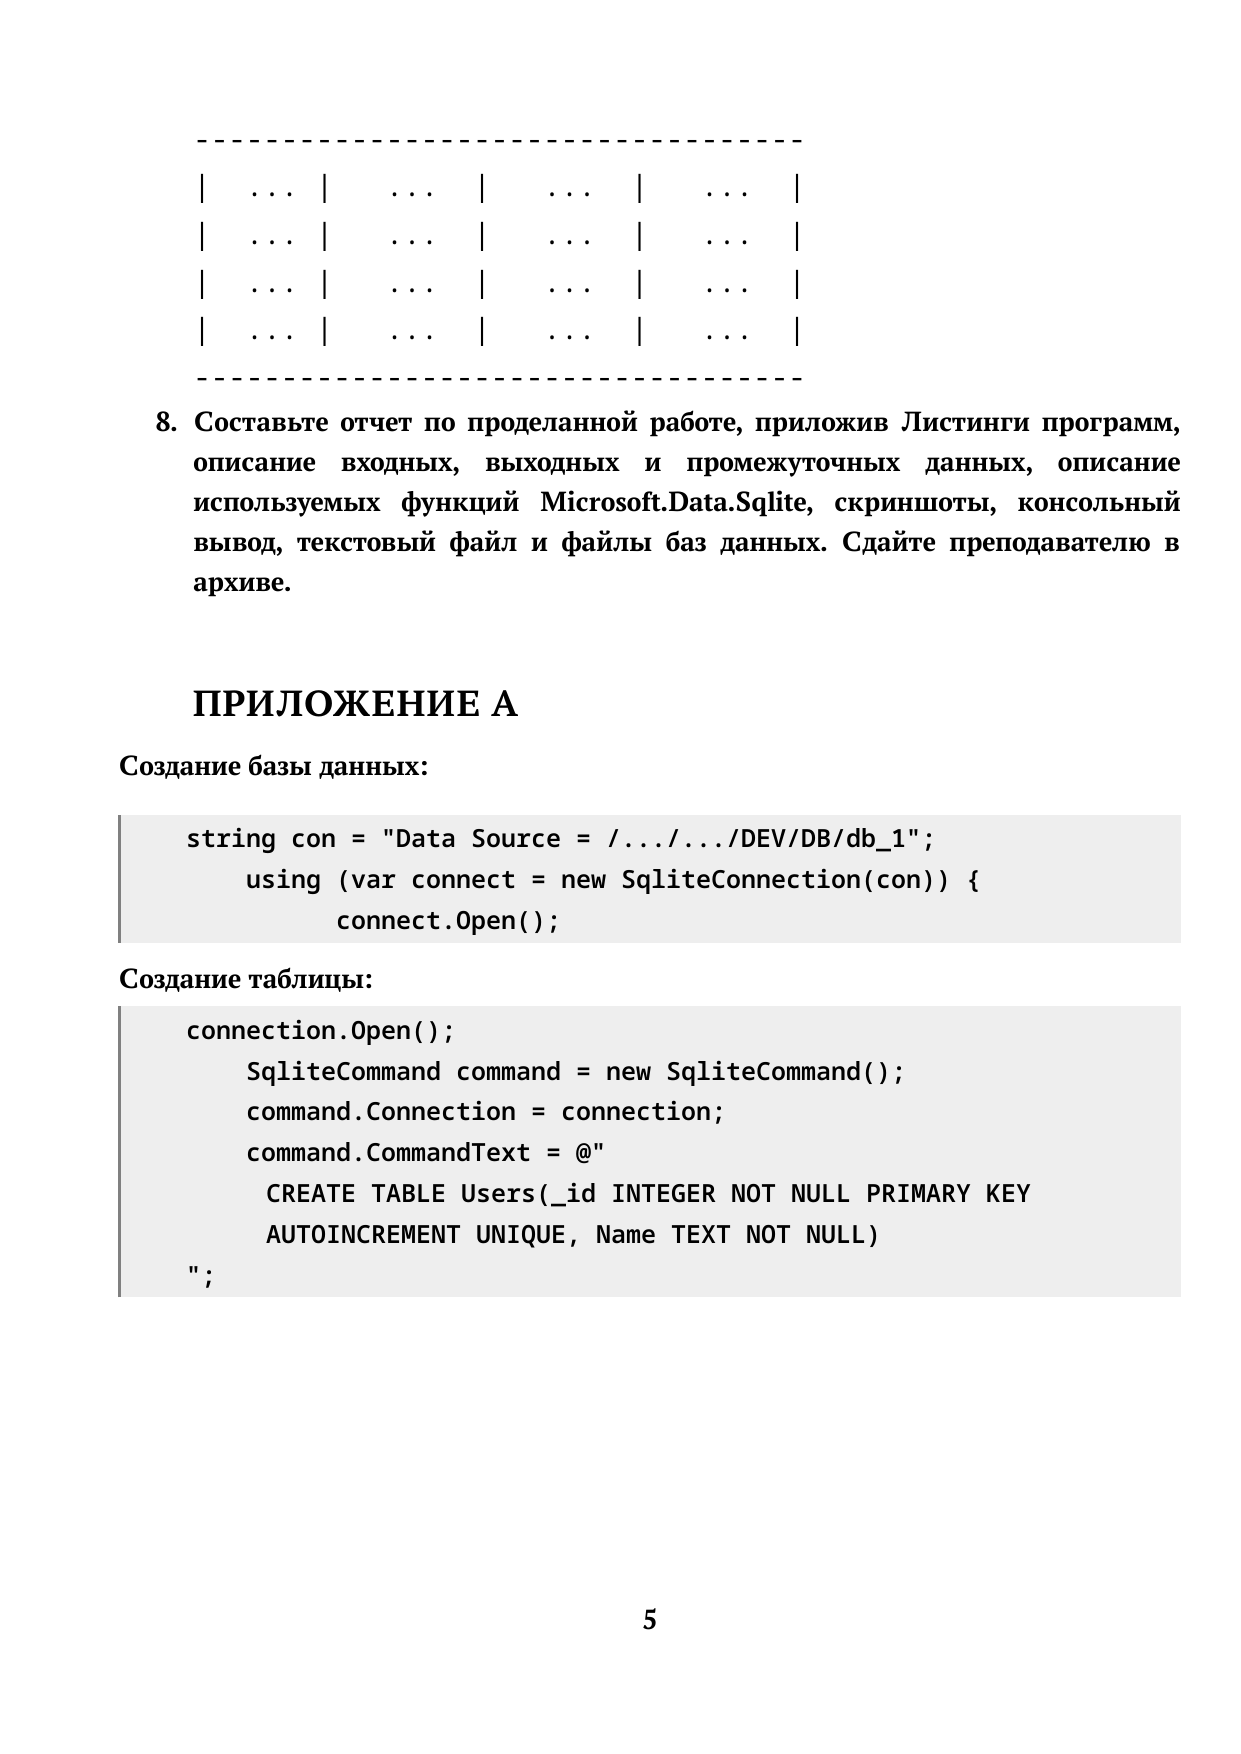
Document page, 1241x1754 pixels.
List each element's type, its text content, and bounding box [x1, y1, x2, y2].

text string con = "Data Source = /.../.../DEV/DB/db_1"; [121, 815, 1181, 855]
text command.CommandText = @" [121, 1129, 1181, 1169]
text using (var connect = new SqliteConnection(con)) { [121, 856, 1181, 896]
list | ... | ... | ... | ... | [156, 308, 1181, 348]
text connection.Open(); [121, 1006, 1181, 1046]
list | ... | ... | ... | ... | [156, 213, 1181, 253]
text connect.Open(); [121, 897, 1181, 943]
text Создание базы данных: [118, 748, 1181, 782]
text SqliteCommand command = new SqliteCommand(); [121, 1047, 1181, 1087]
text "; [121, 1251, 1181, 1297]
subtitle ПРИЛОЖЕНИЕ А [192, 680, 1181, 724]
list ----------------------------------- [156, 118, 1181, 158]
text Создание таблицы: [118, 961, 1181, 995]
text CREATE TABLE Users(_id INTEGER NOT NULL PRIMARY KEY AUTOINCREMENT UNIQUE, Name TEXT NOT NULL) [121, 1170, 1181, 1251]
text command.Connection = connection; [121, 1088, 1181, 1128]
list Составьте отчет по проделанной работе, приложив Листинги программ, описание входных, выходных и промежуточных данных, описание используемых функций Microsoft.Data.Sqlite, скриншоты, консольный вывод, текстовый файл и файлы баз данных. Сдайте преподавателю в архиве. [156, 404, 1181, 598]
list ----------------------------------- [156, 356, 1181, 396]
list | ... | ... | ... | ... | [156, 166, 1181, 205]
list | ... | ... | ... | ... | [156, 261, 1181, 301]
